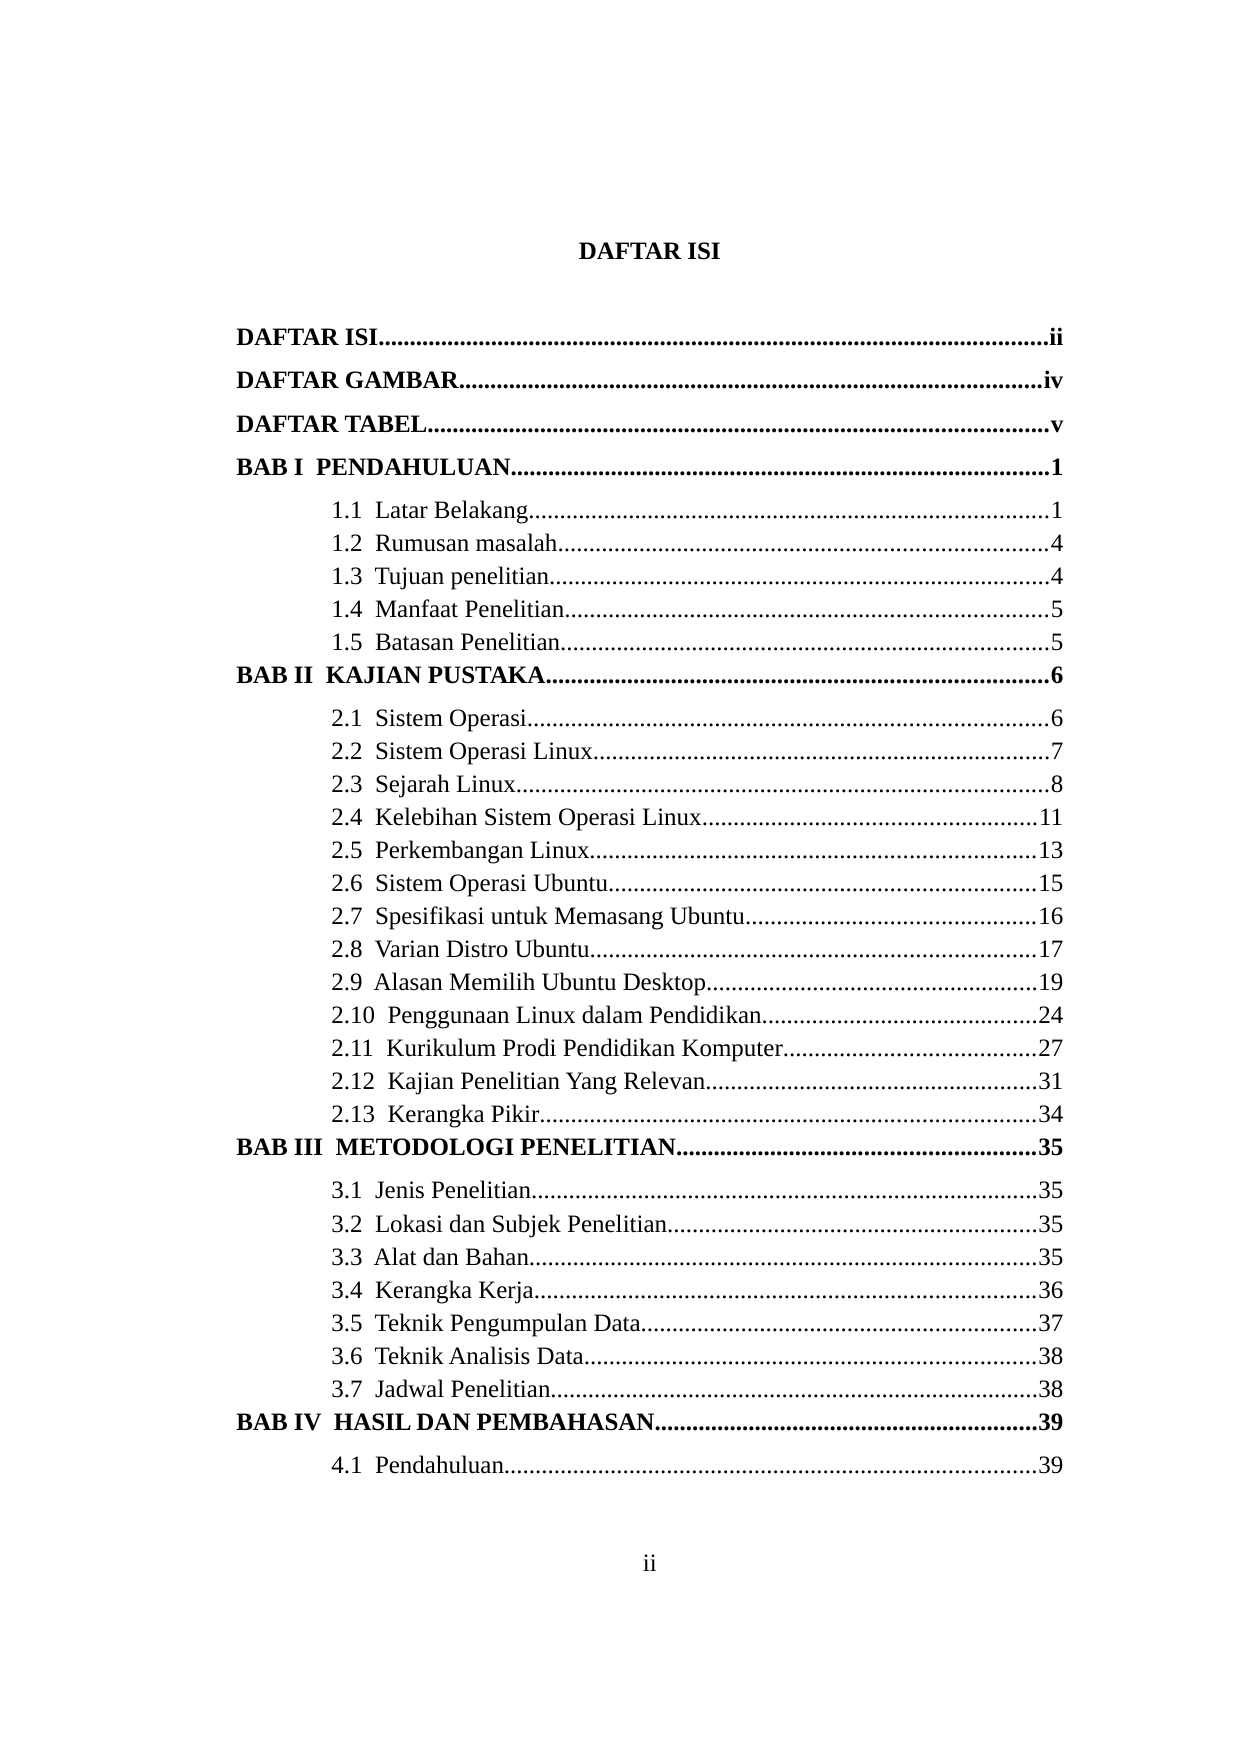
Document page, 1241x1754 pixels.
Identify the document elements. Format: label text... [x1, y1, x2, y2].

text 1.5 Batasan Penelitian 5 [325, 627, 1063, 656]
text 2.6 Sistem Operasi Ubuntu 15 [325, 868, 1063, 897]
text BAB I PENDAHULUAN 1 [236, 452, 1063, 481]
text 2.2 Sistem Operasi Linux 7 [325, 736, 1063, 765]
text 3.6 Teknik Analisis Data 38 [325, 1341, 1063, 1369]
text 3.7 Jadwal Penelitian 38 [325, 1374, 1063, 1402]
text 2.1 Sistem Operasi 6 [325, 703, 1063, 732]
text DAFTAR ISI ii [236, 322, 1063, 351]
subtitle DAFTAR ISI [236, 236, 1063, 265]
text 1.4 Manfaat Penelitian 5 [325, 594, 1063, 623]
text BAB II KAJIAN PUSTAKA 6 [236, 660, 1063, 689]
text 3.3 Alat dan Bahan 35 [325, 1242, 1063, 1270]
text 1.1 Latar Belakang 1 [325, 495, 1063, 524]
text BAB IV HASIL DAN PEMBAHASAN 39 [236, 1407, 1063, 1436]
text DAFTAR TABEL v [236, 409, 1063, 437]
text 2.8 Varian Distro Ubuntu 17 [325, 934, 1063, 963]
text 2.5 Perkembangan Linux 13 [325, 835, 1063, 864]
text 2.4 Kelebihan Sistem Operasi Linux 11 [325, 802, 1063, 831]
text 1.3 Tujuan penelitian 4 [325, 561, 1063, 590]
text 3.1 Jenis Penelitian 35 [325, 1176, 1063, 1204]
text 2.13 Kerangka Pikir 34 [325, 1099, 1063, 1128]
text 2.11 Kurikulum Prodi Pendidikan Komputer 27 [325, 1033, 1063, 1062]
text 2.3 Sejarah Linux 8 [325, 769, 1063, 798]
text 1.2 Rumusan masalah 4 [325, 528, 1063, 557]
text DAFTAR GAMBAR iv [236, 366, 1063, 394]
text 2.12 Kajian Penelitian Yang Relevan 31 [325, 1066, 1063, 1095]
text 3.5 Teknik Pengumpulan Data 37 [325, 1308, 1063, 1336]
text 2.10 Penggunaan Linux dalam Pendidikan 24 [325, 1000, 1063, 1029]
text 2.9 Alasan Memilih Ubuntu Desktop 19 [325, 967, 1063, 996]
text 2.7 Spesifikasi untuk Memasang Ubuntu 16 [325, 901, 1063, 930]
text 3.2 Lokasi dan Subjek Penelitian 35 [325, 1209, 1063, 1237]
text BAB III METODOLOGI PENELITIAN 35 [236, 1132, 1063, 1161]
text 4.1 Pendahuluan 39 [325, 1450, 1063, 1479]
text 3.4 Kerangka Kerja 36 [325, 1275, 1063, 1303]
